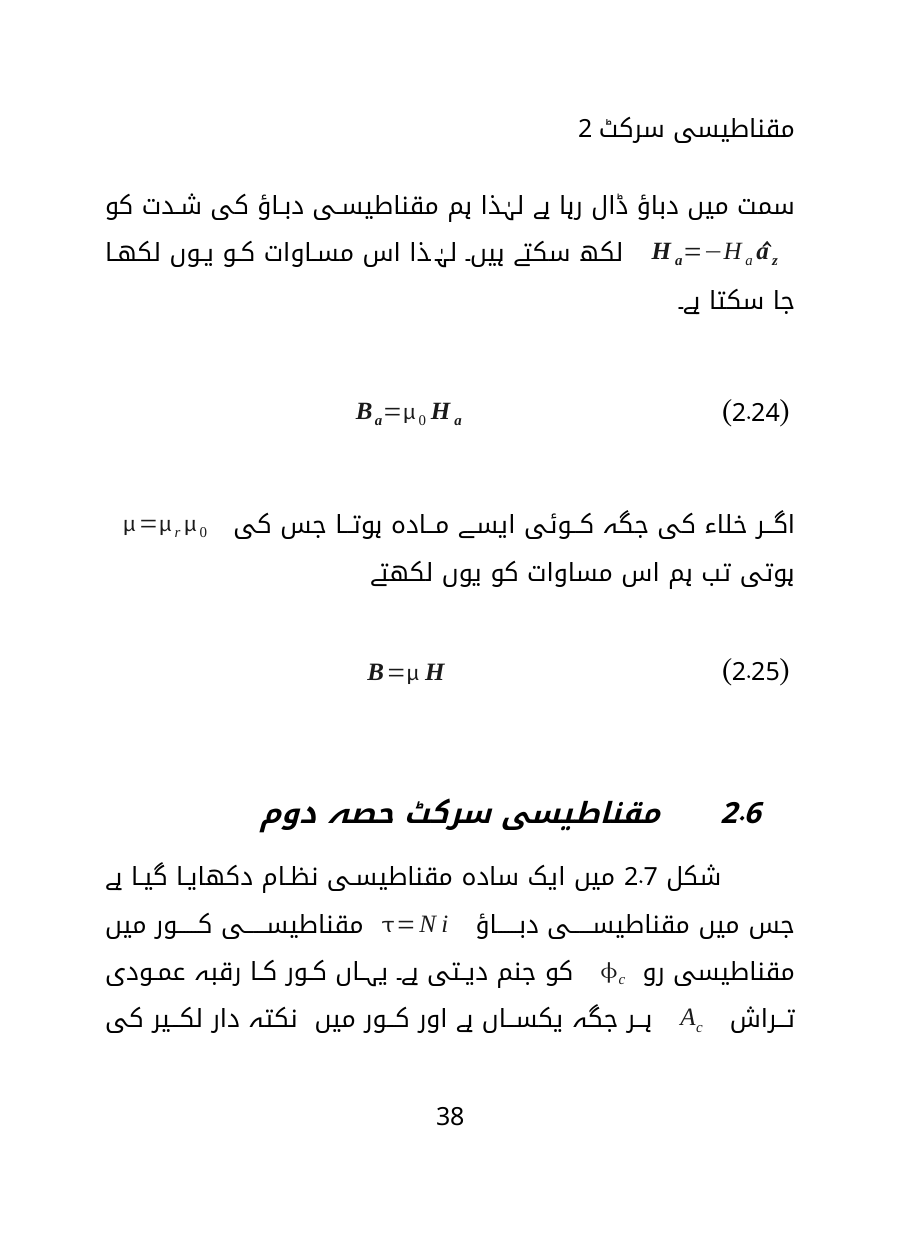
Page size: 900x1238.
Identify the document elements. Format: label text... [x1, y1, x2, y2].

subtitle مقناطیسی سرکٹ حصہ دوم [105, 786, 720, 841]
text اگر خلاء کی جگہ کوئی ایسے مادہ ہوتا جس کی ہوتی تب ہم اس مساوات کو یوں لکھتے [105, 502, 795, 596]
table_header (2.24) [702, 384, 795, 455]
table_header [105, 384, 702, 455]
text شکل 2.7 میں ایک سادہ مقناطیسی نظام دکھایا گیا ہے جس میں مقناطیسی دباؤ مقناطیسی کور میں مقناطیسی رو کو جنم دیتی ہے۔ یہاں کور کا رقبہ عمودی تراش ہر جگہ یکساں ہے اور کور میں نکتہ دار لکیر کی لمبائیہے۔ کور میں مقناطیسی رو کی سمت دائیں ہاتھ کے قانون سے معلوم کی جا سکتی ہے۔ اس قانون کو دو طریقوں سے بیان کیا جا سکتا ہے۔ [105, 854, 795, 1043]
table_header (2.25) [697, 643, 795, 714]
table_header [105, 643, 697, 714]
text شکل میں ہم دیکھتے ہیں کہ خلاء میں مقناطیسی رو کا بہاو، اکائی سمتیہکی الٹ سمت میں ہے لہٰذا ہم کثافتِ مقناطیسی رو کو ایک سمتیہ لکھ سکتے ہیں۔ اسی طرح مقناطیسی دباؤ خلاء میں اکائی سمتیہکی الٹ سمت میں دباؤ ڈال رہا ہے لہٰذا ہم مقناطیسی دباؤ کی شدت کو لکھ سکتے ہیں۔ لہٰذا اس مساوات کو یوں لکھا جا سکتا ہے۔ [105, 182, 795, 324]
